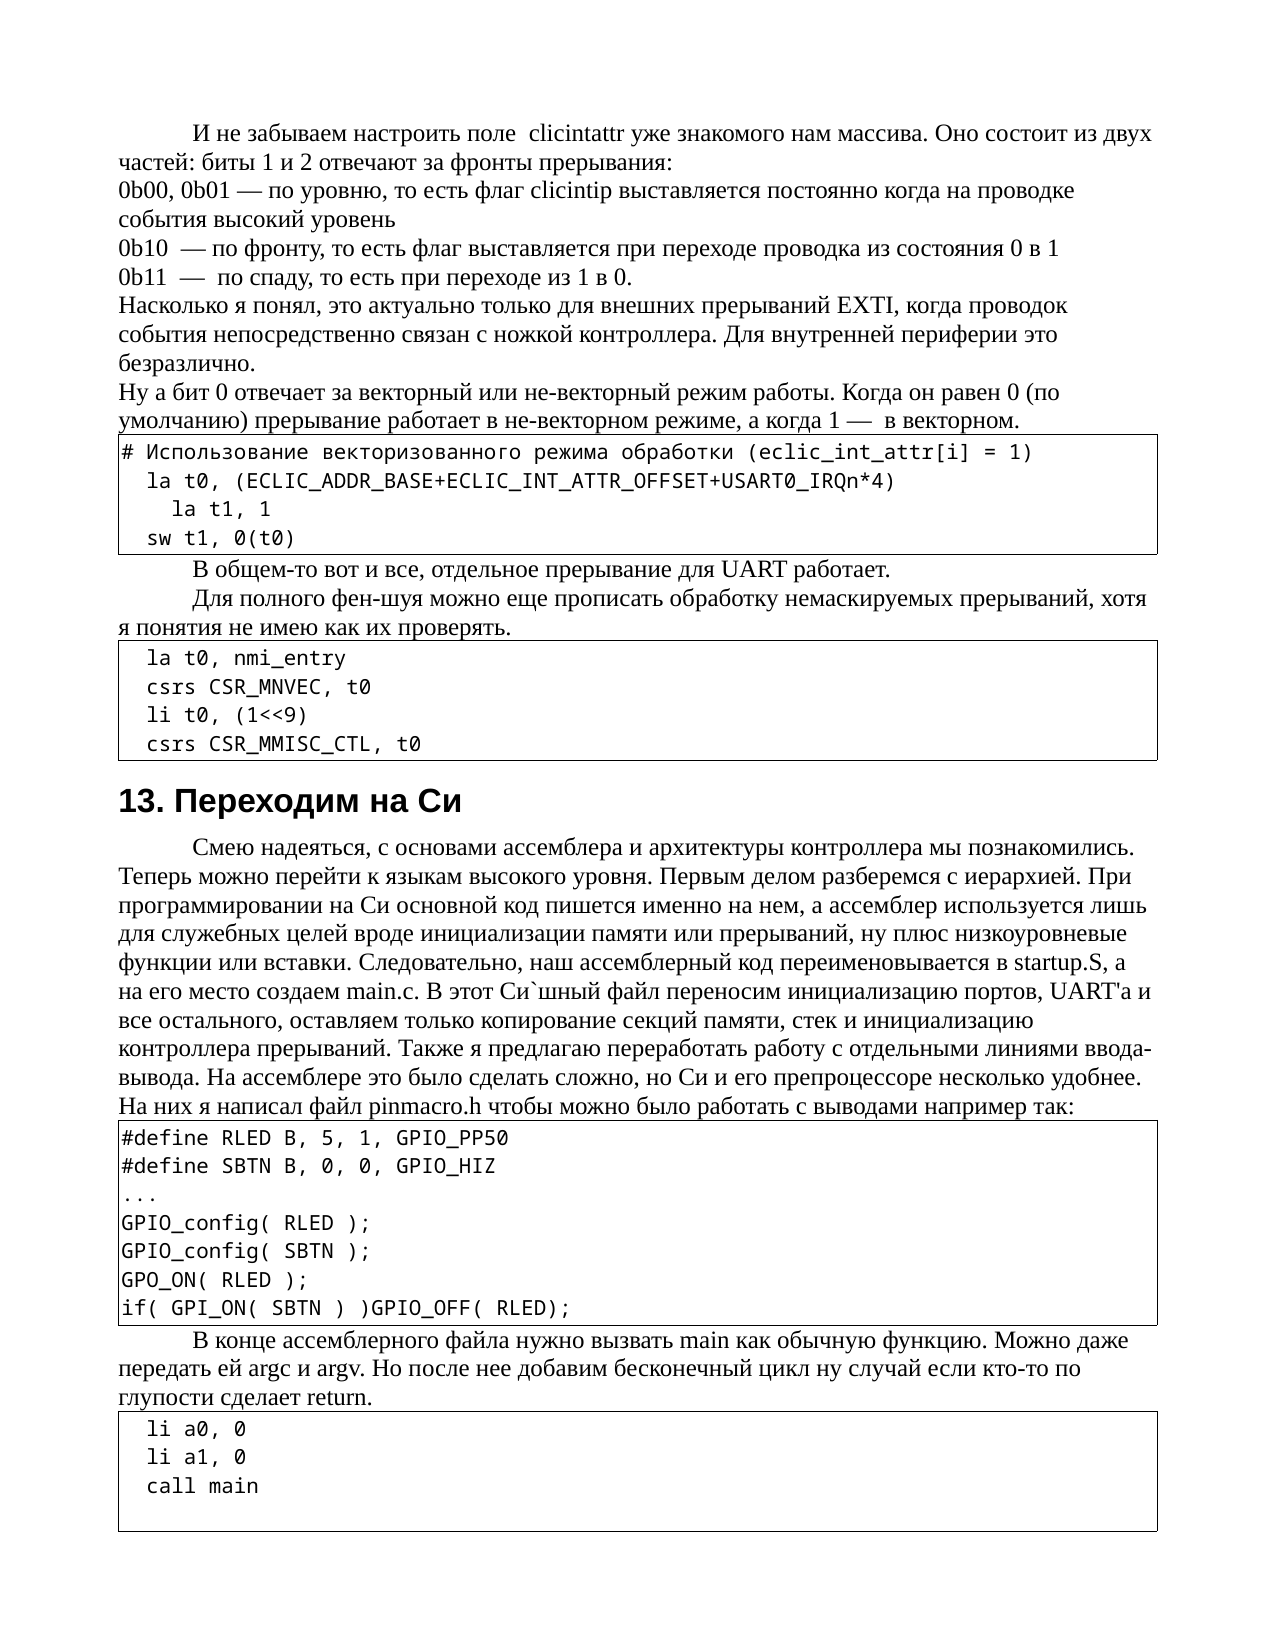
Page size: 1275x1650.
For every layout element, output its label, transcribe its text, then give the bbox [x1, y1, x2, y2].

text В конце ассемблерного файла нужно вызвать main как обычную функцию. Можно даже передать ей argc и argv. Но после нее добавим бесконечный цикл ну случай если кто-то по глупости сделает return. [118, 1326, 1157, 1411]
text И не забываем настроить поле clicintattr уже знакомого нам массива. Оно состоит из двух частей: биты 1 и 2 отвечают за фронты прерывания: [118, 118, 1157, 176]
text GPIO_config( SBTN ); [119, 1233, 1157, 1262]
text 0b11 — по спаду, то есть при переходе из 1 в 0. [118, 262, 1157, 291]
text sw t1, 0(t0) [119, 520, 1157, 554]
text ... [119, 1177, 1157, 1205]
text call main [119, 1468, 1157, 1499]
text la t0, (ECLIC_ADDR_BASE+ECLIC_INT_ATTR_OFFSET+USART0_IRQn*4) [119, 463, 1157, 491]
text la t0, nmi_entry [119, 641, 1157, 669]
text Смею надеяться, с основами ассемблера и архитектуры контроллера мы познакомились. Теперь можно перейти к языкам высокого уровня. Первым делом разберемся с иерархией. При программировании на Си основной код пишется именно на нем, а ассемблер используется лишь для служебных целей вроде инициализации памяти или прерываний, ну плюс низкоуровневые функции или вставки. Следовательно, наш ассемблерный код переименовывается в startup.S, а на его место создаем main.c. В этот Си`шный файл переносим инициализацию портов, UART'а и все остального, оставляем только копирование секций памяти, стек и инициализацию контроллера прерываний. Также я предлагаю переработать работу с отдельными линиями ввода-вывода. На ассемблере это было сделать сложно, но Си и его препроцессоре несколько удобнее. На них я написал файл pinmacro.h чтобы можно было работать с выводами например так: [118, 832, 1157, 1120]
text csrs CSR_MMISC_CTL, t0 [119, 726, 1157, 760]
text li a0, 0 [119, 1412, 1157, 1439]
text 0b00, 0b01 — по уровню, то есть флаг clicintip выставляется постоянно когда на проводке события высокий уровень [118, 176, 1157, 233]
text la t1, 1 [119, 491, 1157, 520]
text GPO_ON( RLED ); [119, 1262, 1157, 1290]
text Насколько я понял, это актуально только для внешних прерываний EXTI, когда проводок события непосредственно связан с ножкой контроллера. Для внутренней периферии это безразлично. [118, 291, 1157, 377]
text Для полного фен-шуя можно еще прописать обработку немаскируемых прерываний, хотя я понятия не имею как их проверять. [118, 583, 1157, 640]
text if( GPI_ON( SBTN ) )GPIO_OFF( RLED); [119, 1290, 1157, 1325]
text #define RLED B, 5, 1, GPIO_PP50 [119, 1121, 1157, 1148]
text #define SBTN B, 0, 0, GPIO_HIZ [119, 1148, 1157, 1177]
text GPIO_config( RLED ); [119, 1205, 1157, 1233]
text csrs CSR_MNVEC, t0 [119, 669, 1157, 697]
text # Использование векторизованного режима обработки (eclic_int_attr[i] = 1) [119, 435, 1157, 463]
text Ну а бит 0 отвечает за векторный или не-векторный режим работы. Когда он равен 0 (по умолчанию) прерывание работает в не-векторном режиме, а когда 1 — в векторном. [118, 377, 1157, 434]
text li t0, (1<<9) [119, 697, 1157, 726]
text li a1, 0 [119, 1439, 1157, 1468]
subtitle 13. Переходим на Си [118, 781, 1157, 820]
text 0b10 — по фронту, то есть флаг выставляется при переходе проводка из состояния 0 в 1 [118, 233, 1157, 262]
text В общем-то вот и все, отдельное прерывание для UART работает. [118, 555, 1157, 583]
